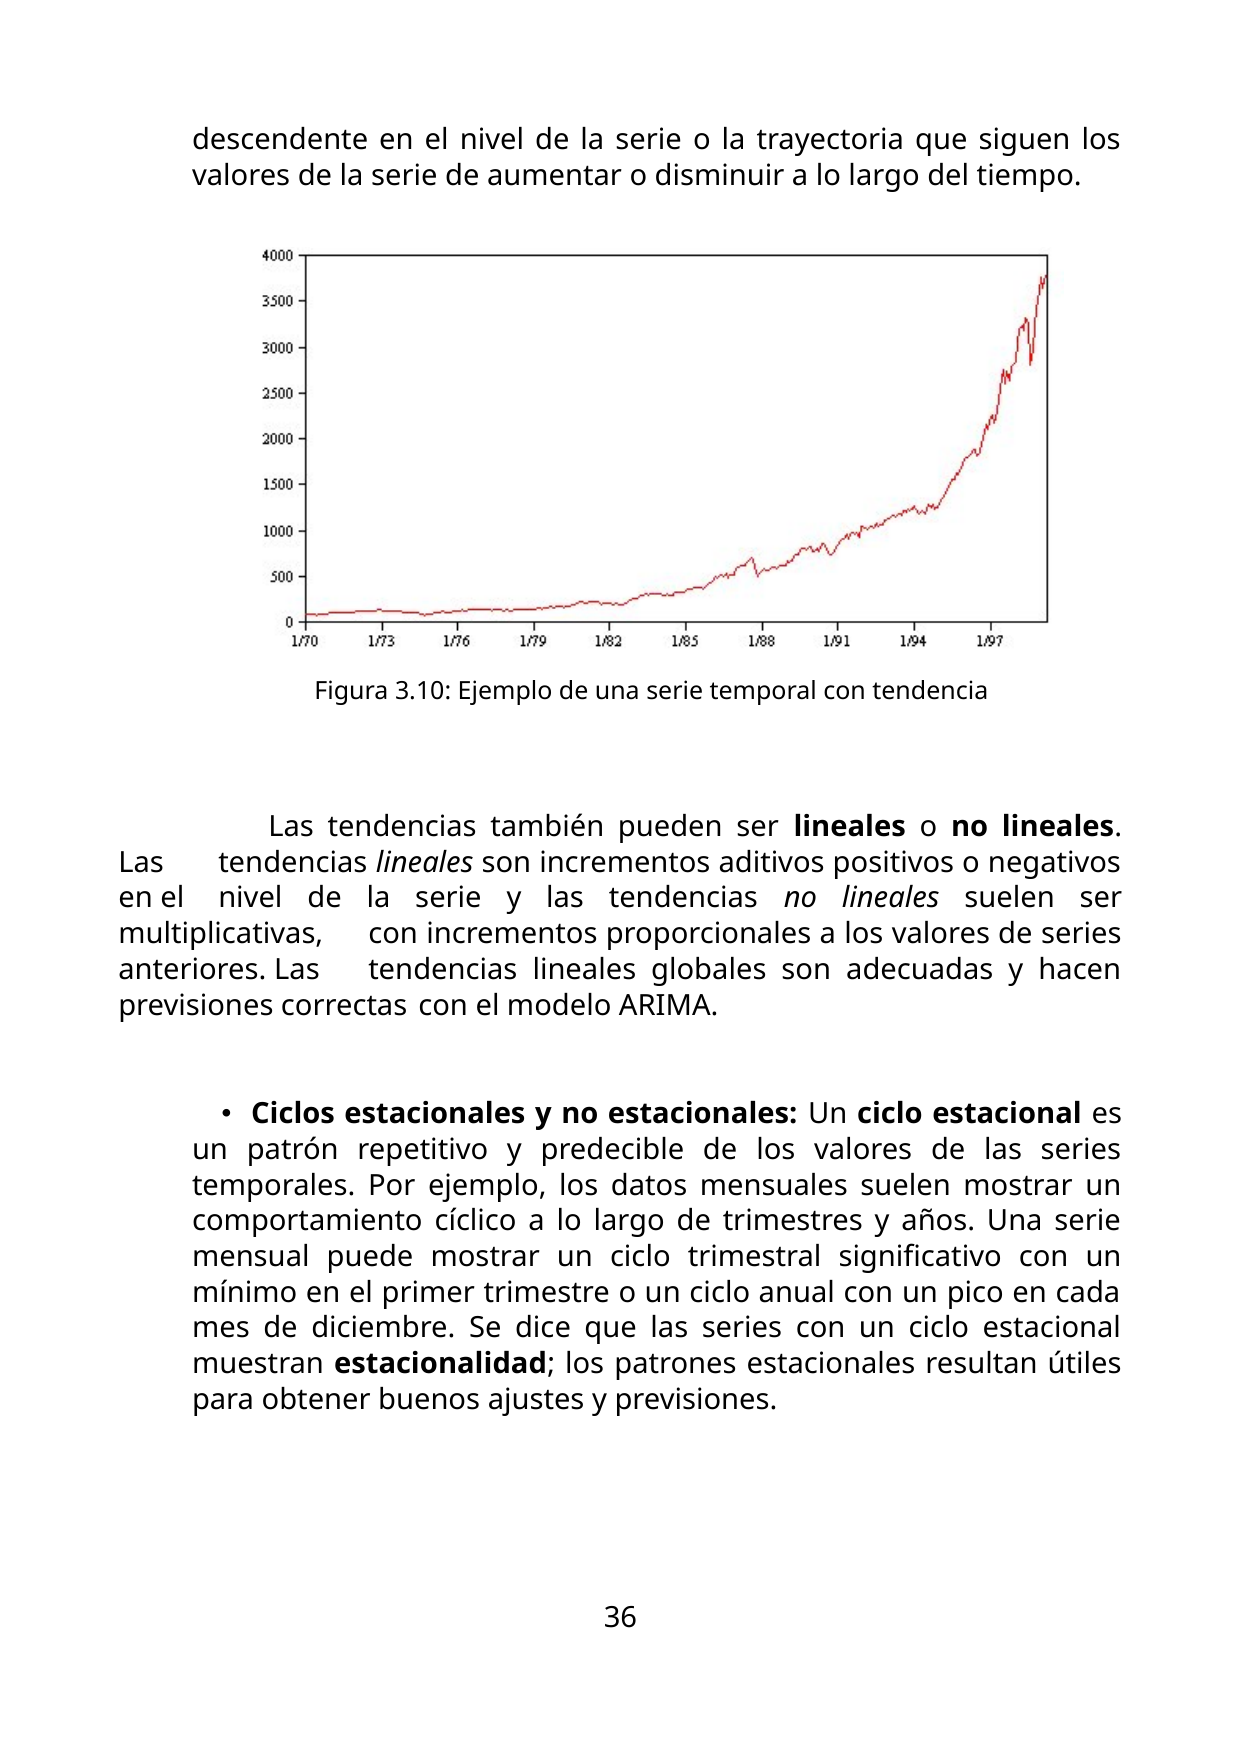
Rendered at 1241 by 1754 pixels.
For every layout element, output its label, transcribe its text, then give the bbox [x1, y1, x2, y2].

list Ciclos estacionales y no estacionales: Un ciclo estacional es un patrón repetitivo y predecible de los valores de las series temporales. Por ejemplo, los datos mensuales suelen mostrar un comportamiento cíclico a lo largo de trimestres y años. Una serie mensual puede mostrar un ciclo trimestral significativo con un mínimo en el primer trimestre o un ciclo anual con un pico en cada mes de diciembre. Se dice que las series con un ciclo estacional muestran estacionalidad; los patrones estacionales resultan útiles para obtener buenos ajustes y previsiones. [162, 1092, 1122, 1418]
text Las tendencias también pueden ser lineales o no lineales. Las tendencias lineales son incrementos aditivos positivos o negativos en el nivel de la serie y las tendencias no lineales suelen ser multiplicativas, con incrementos proporcionales a los valores de series anteriores. Las tendencias lineales globales son adecuadas y hacen previsiones correctas con el modelo ARIMA. [118, 805, 1122, 1023]
list descendente en el nivel de la serie o la trayectoria que siguen los valores de la serie de aumentar o disminuir a lo largo del tiempo. [162, 118, 1122, 193]
text Figura 3.9: Ejemplo de una serie temporal con tendencia [239, 656, 1064, 707]
picture [238, 247, 1064, 656]
